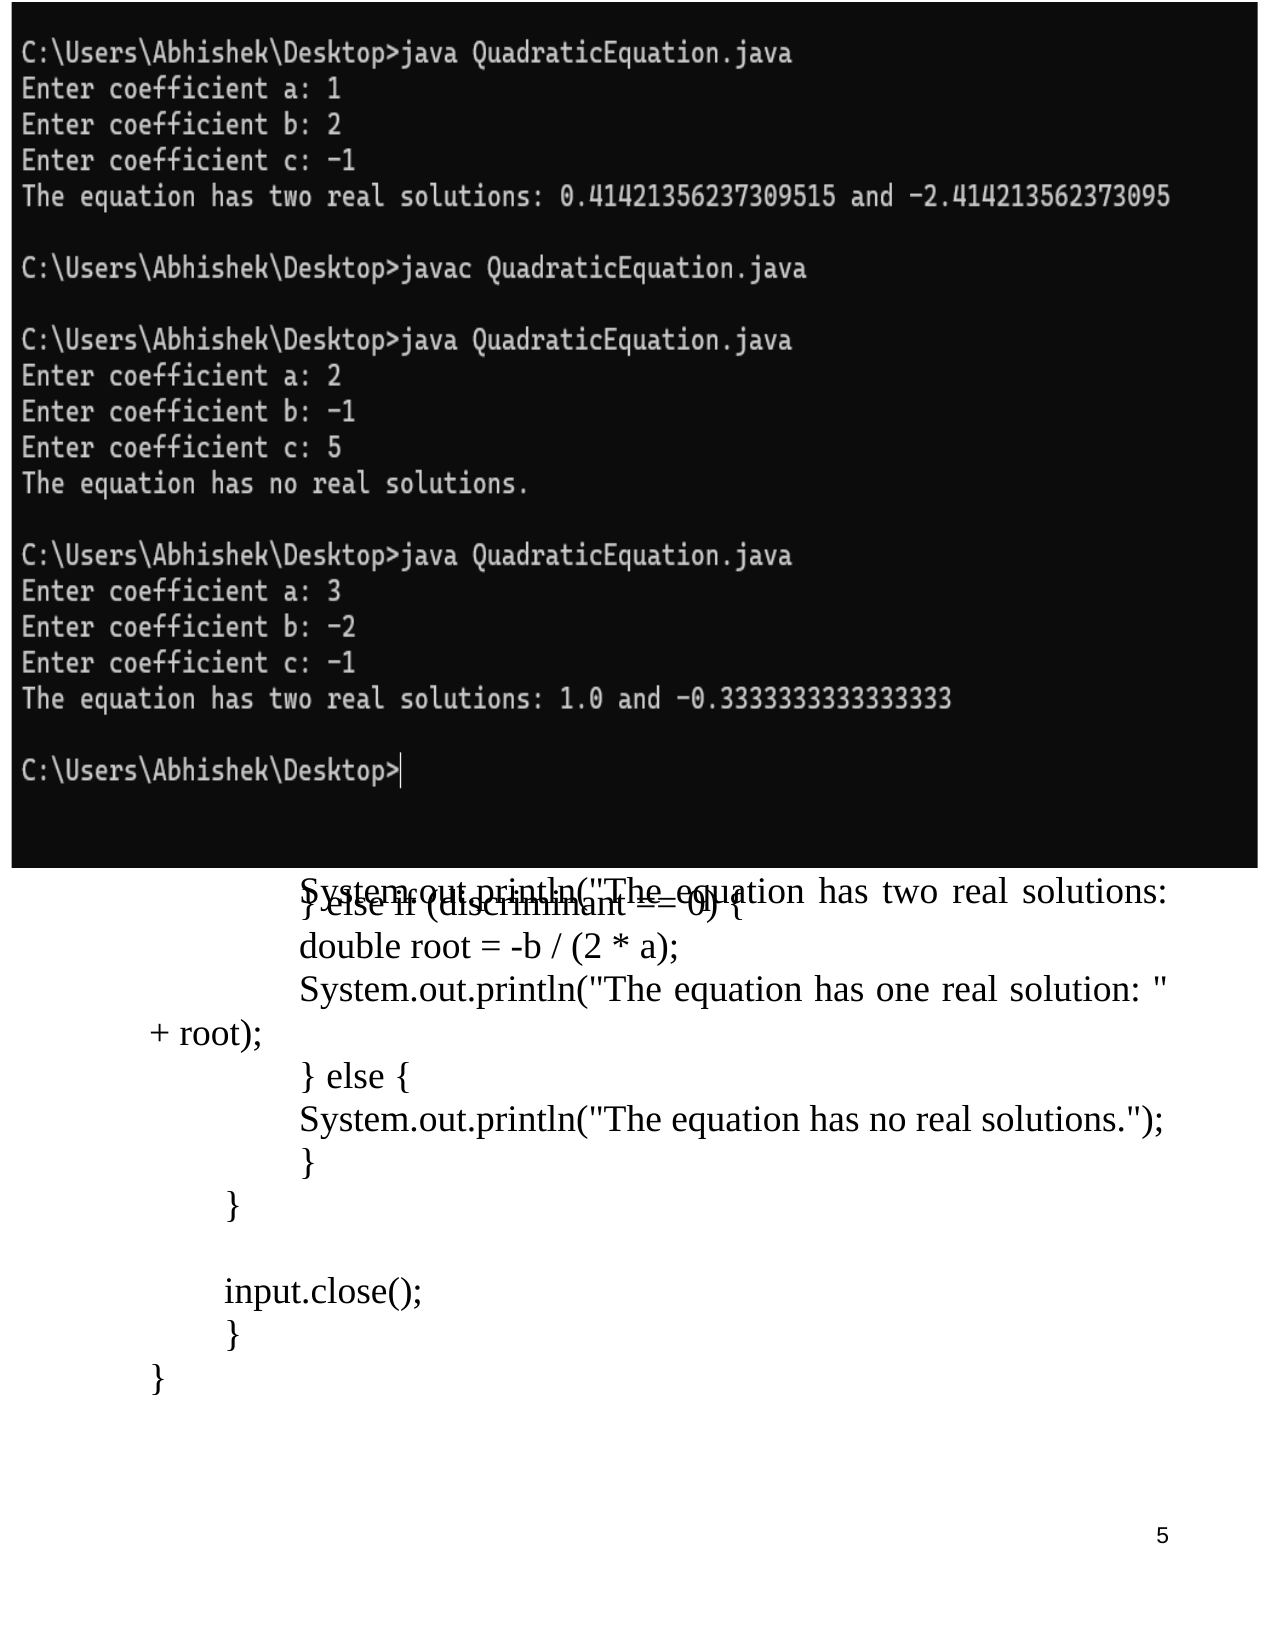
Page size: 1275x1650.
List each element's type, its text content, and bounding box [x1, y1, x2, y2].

text } [149, 1312, 1169, 1355]
text } [149, 1182, 1169, 1226]
text } else if (discriminant == 0) { [149, 881, 1169, 924]
text System.out.println("The equation has no real solutions."); [149, 1096, 1169, 1139]
text double root = -b / (2 * a); [149, 924, 1169, 967]
text } else { [149, 1053, 1169, 1096]
text } [149, 1139, 1169, 1182]
text } [149, 1355, 1169, 1398]
text input.close(); [149, 1269, 1169, 1312]
text System.out.println("The equation has two real solutions: " + root1 + " and " + root2); [149, 868, 1169, 881]
text System.out.println("The equation has one real solution: " + root); [149, 967, 1169, 1053]
